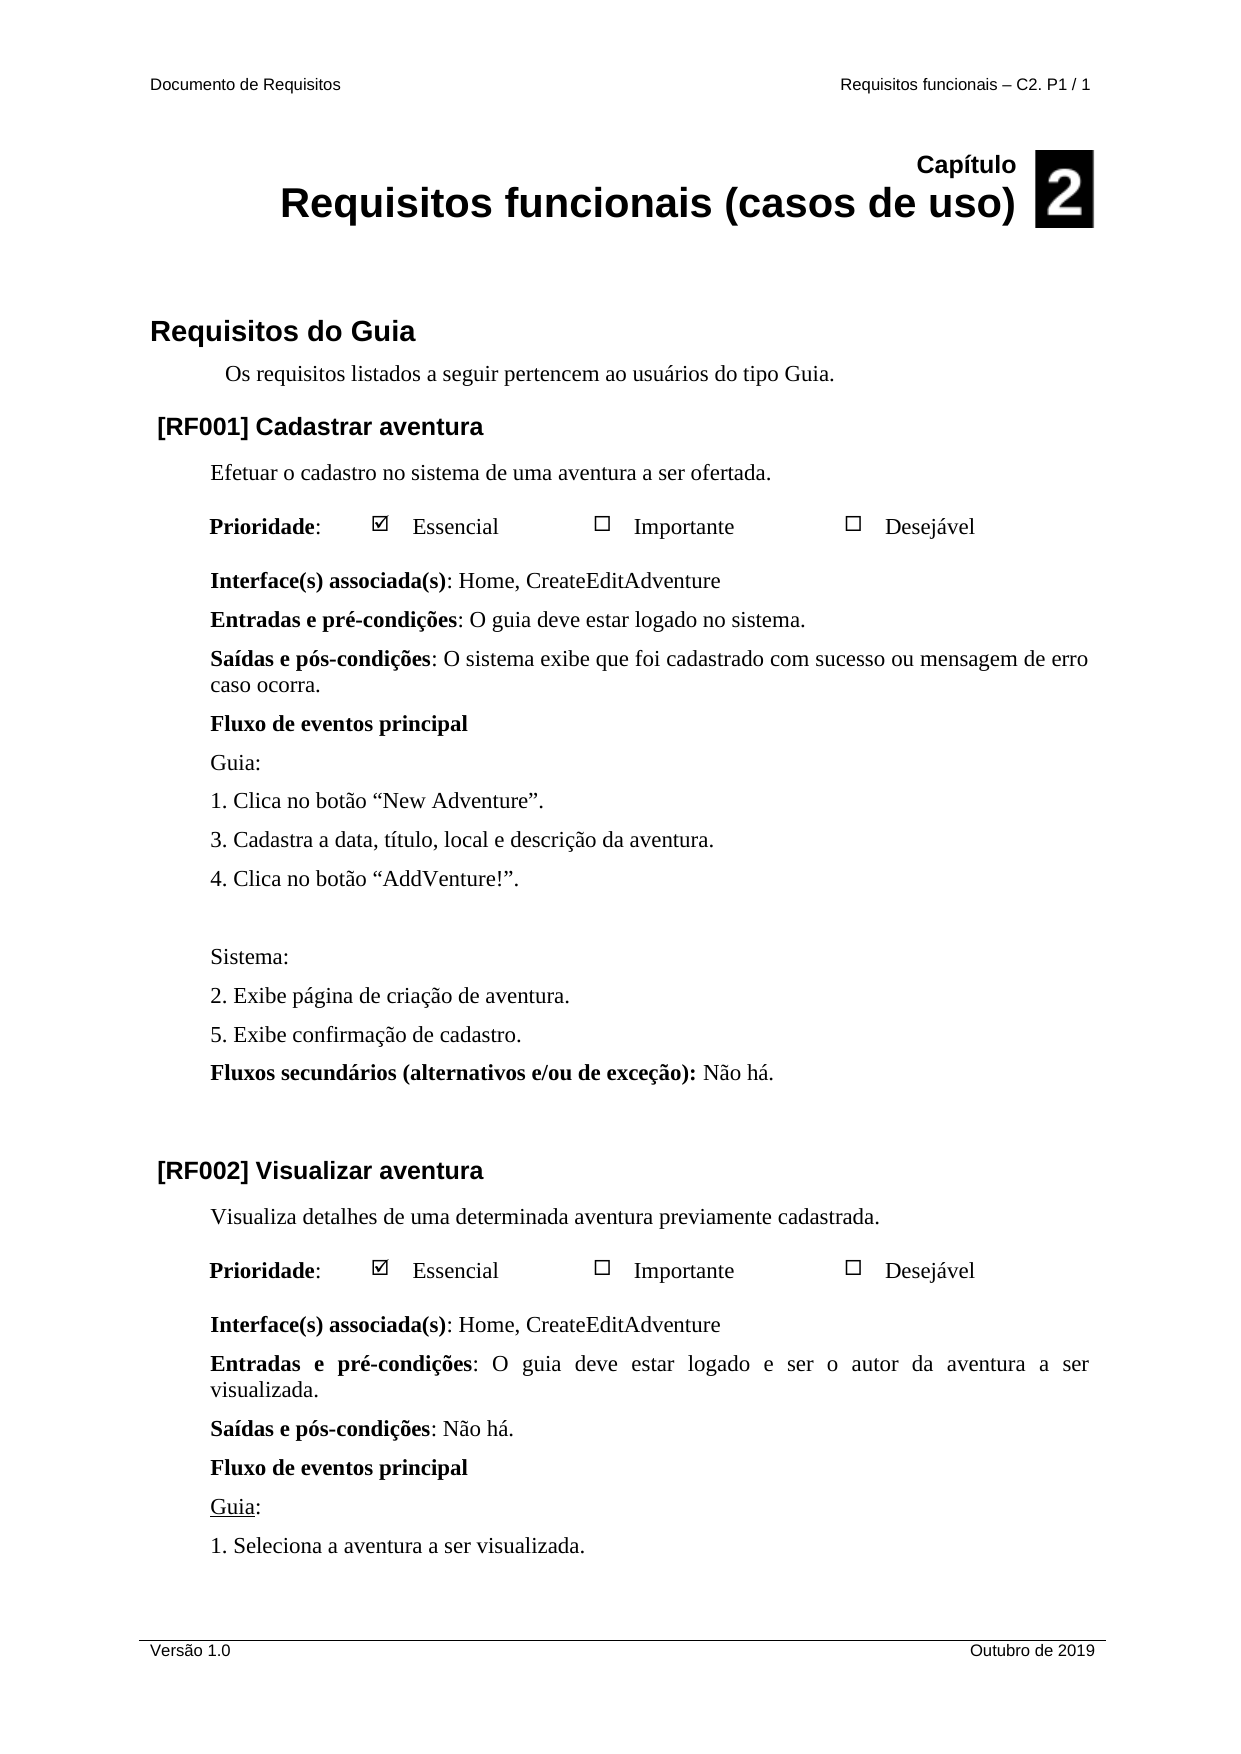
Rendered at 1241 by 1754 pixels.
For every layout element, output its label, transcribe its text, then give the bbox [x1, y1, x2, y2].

text Os requisitos listados a seguir pertencem ao usuários do tipo Guia. [150, 360, 1090, 387]
text 3. Cadastra a data, título, local e descrição da aventura. [210, 826, 1090, 853]
table_header Desejável [874, 1236, 1017, 1305]
table_header Importante [623, 1236, 829, 1305]
text Fluxos secundários (alternativos e/ou de exceção): Não há. [210, 1059, 1090, 1086]
table_header Prioridade: [194, 492, 357, 561]
text 1. Seleciona a aventura a ser visualizada. [210, 1532, 1090, 1558]
text 1. Clica no botão “New Adventure”. [210, 787, 1090, 814]
text Saídas e pós-condições: Não há. [210, 1415, 1090, 1442]
text Sistema: [210, 943, 1090, 969]
text [RF002] Visualizar aventura [150, 1156, 1090, 1185]
table_header  [357, 492, 401, 561]
table_header Essencial [401, 492, 578, 561]
text Guia: [210, 1493, 1090, 1519]
text Efetuar o cadastro no sistema de uma aventura a ser ofertada. [210, 459, 1090, 485]
text Guia: [210, 749, 1090, 775]
text 5. Exibe confirmação de cadastro. [210, 1021, 1090, 1047]
table_header Prioridade: [194, 1236, 357, 1305]
text Entradas e pré-condições: O guia deve estar logado e ser o autor da aventura a ser visualizada. [210, 1350, 1090, 1403]
table_header  [829, 492, 873, 561]
text Capítulo [210, 150, 1035, 179]
text Fluxo de eventos principal [210, 1454, 1090, 1481]
text Saídas e pós-condições: O sistema exibe que foi cadastrado com sucesso ou mensagem de erro caso ocorra. [210, 644, 1090, 697]
text [RF001] Cadastrar aventura [150, 412, 1090, 440]
text 4. Clica no botão “AddVenture!”. [210, 865, 1090, 892]
table_header Desejável [874, 492, 1017, 561]
text Interface(s) associada(s): Home, CreateEditAdventure [210, 567, 1090, 593]
subtitle Requisitos funcionais (casos de uso) [150, 179, 1035, 227]
subtitle Requisitos do Guia [150, 314, 1090, 348]
table_header Essencial [401, 1236, 578, 1305]
table_header  [829, 1236, 873, 1305]
text Entradas e pré-condições: O guia deve estar logado no sistema. [210, 606, 1090, 632]
table_header  [578, 1236, 622, 1305]
table_header  [578, 492, 622, 561]
text Fluxo de eventos principal [210, 710, 1090, 736]
table_header  [357, 1236, 401, 1305]
text 2. Exibe página de criação de aventura. [210, 982, 1090, 1008]
text Interface(s) associada(s): Home, CreateEditAdventure [210, 1311, 1090, 1338]
table_header Importante [623, 492, 829, 561]
text Visualiza detalhes de uma determinada aventura previamente cadastrada. [210, 1203, 1090, 1230]
